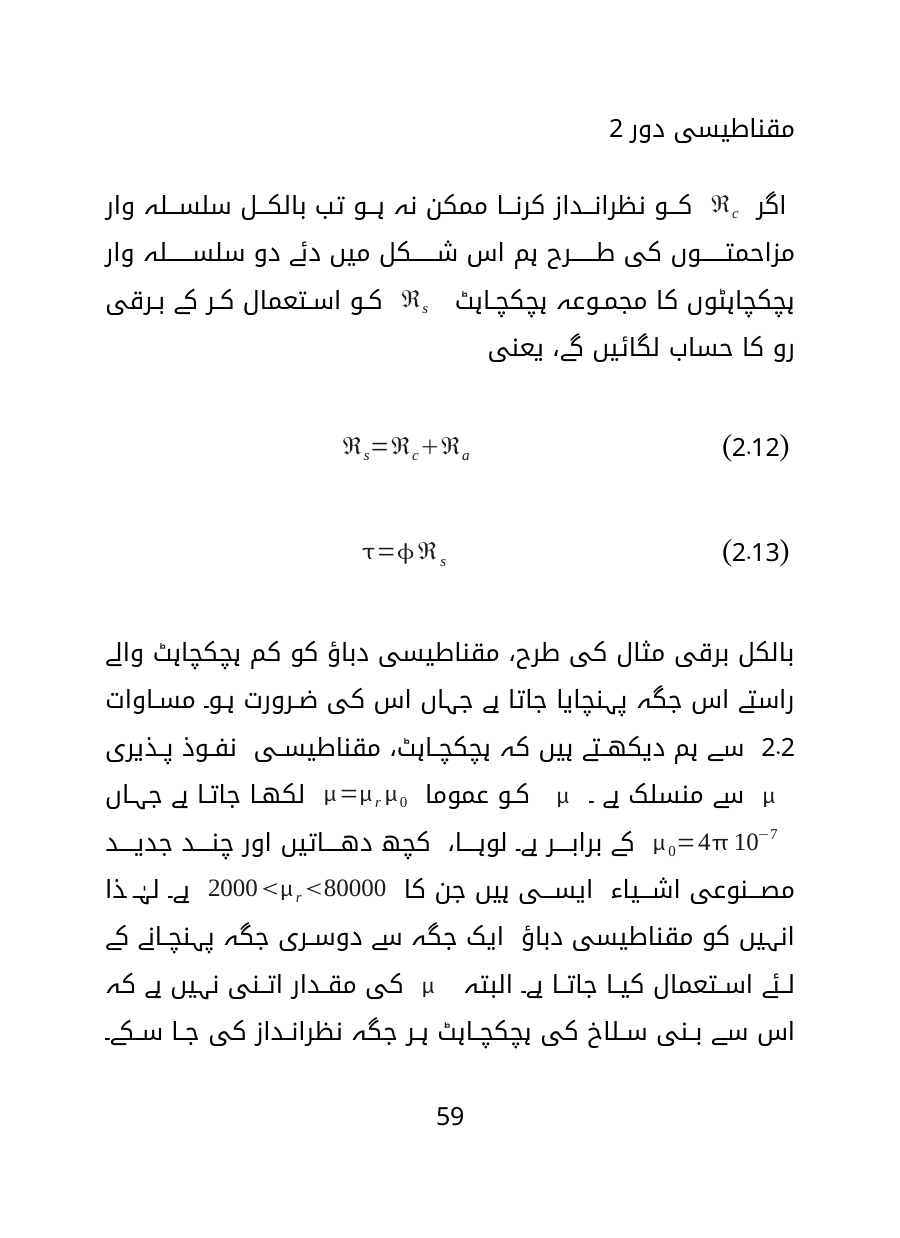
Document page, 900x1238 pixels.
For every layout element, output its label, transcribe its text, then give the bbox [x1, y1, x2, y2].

text اگرکو نظرانداز کرنا ممکن نہ ہو تب بالکل سلسلہ وار مزاحمتوں کی طرح ہم اس شکل میں دئے دو سلسلہ وار ہچکچاہٹوں کا مجموعہ ہچکچاہٹ کو استعمال کر کے برقی رو کا حساب لگائیں گے، یعنی [105, 182, 795, 372]
table_header (2.13) [694, 524, 795, 595]
table_header [105, 524, 694, 595]
table_header [105, 419, 697, 490]
text بالکل برقی مثال کی طرح، مقناطیسی دباؤ کو کم ہچکچاہٹ والے راستے اس جگہ پہنچایا جاتا ہے جہاں اس کی ضرورت ہو۔ مساوات 2.2 سے ہم دیکھتے ہیں کہ ہچکچاہٹ، مقناطیسی نفوذ پذیریسے منسلک ہے ۔ کو عمومالکھا جاتا ہے جہاں کے برابر ہے۔ لوہا، کچھ دھاتیں اور چند جدید مصنوعی اشیاء ایسی ہیں جن کاہے۔ لہٰذا انہیں کو مقناطیسی دباؤ ایک جگہ سے دوسری جگہ پہنچانے کے لئے استعمال کیا جاتا ہے۔ البتہ کی مقدار اتنی نہیں ہے کہ اس سے بنی سلاخ کی ہچکچاہٹ ہر جگہ نظرانداز کی جا سکے۔ مساوات 2.2 سے ہم دیکھتے ہیں کہ ہچکچاہٹ کم سے کم کرنے کی خاطر رقبہ عمودی تراش زیادہ سے زیادہ رکھنا پڑتا ہے۔ لہٰذا عموما مقناطیسی دباؤ منتقل کرنے کے لئے ایک تار نہیں بلکہ خاصی زیادہ عمودی سطح رکھنے والا راستا درکار ہوتا ہے اور اس راستے کو مقناطیسی مرکز کہتے ہیں۔برقی مشینوں میں مقناطیسی مرکز باریک چادر یا پتری کو تہ در تہ رکھ کر بنایا جاتا ہے۔ مقناطیسی مرکز کے بارے میں ہم حصہ 2.8 میں مزید دیکھیں گے۔ [105, 629, 795, 1056]
table_header (2.12) [697, 419, 795, 490]
